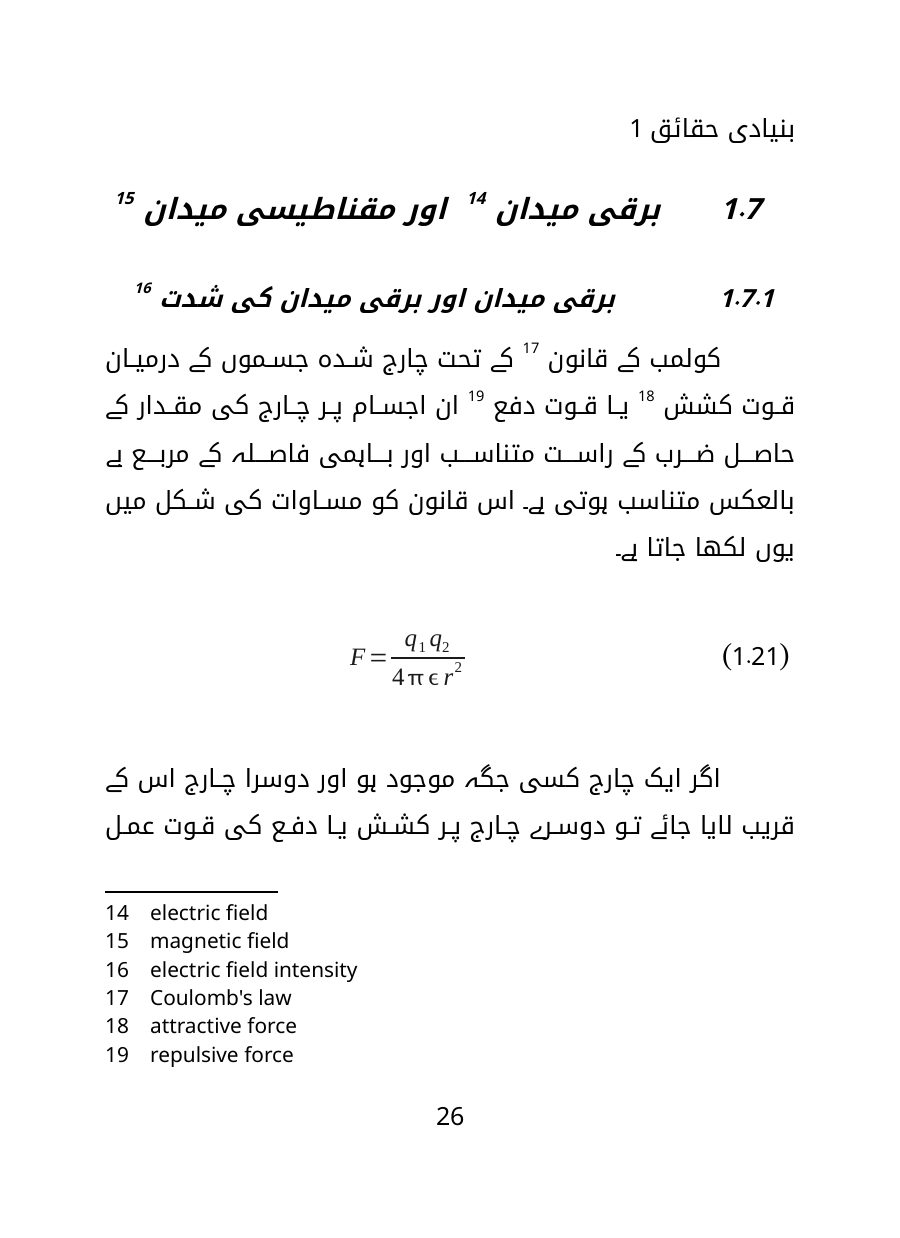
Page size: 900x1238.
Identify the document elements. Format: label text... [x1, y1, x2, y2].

subtitle برقی میدان اور برقی میدان کی شدت [105, 275, 718, 323]
list electric field intensity [105, 955, 795, 983]
text attractive force [105, 1012, 795, 1040]
list electric field [105, 898, 795, 926]
text اگر ایک چارج کسی جگہ موجود ہو اور دوسرا چارج اس کے قریب لایا جائے تو دوسرے چارج پر کشش یا دفع کی قوت عمل کرے گی جس کا تعین کولمب کے قانون سے ہوتا ہے۔ اگر دوسرے چارج کو پہلے چارج سے آہستہ آہستہ دور لے جائیں تو قوت کشش یا دفع کم ہوتی جاتی ہے۔ ایک خاص فاصلے کے بعد یہ قوت عملے طور پر صفر ہو جاتی ہے اور دوسرا چارج پہلے چارج کے حلقہ اثر سے باہر ہو جاتا ہے۔ اس حلقہ کے اندر واقع جگہ کو برقی میدان کہا جاتا ہے۔ برقی میدان کسی ایک چارج کی وجہ سے بھی ہو سکتا ہے اور بہت سے چارجوں کی وجہ سے بھی ہو سکتا ہے۔ لہٰذا برقی میدان کی تعریف یوں کی جاتی ہے۔ کسی چارج کے برقی میدان سے مراد چارج کے اِردگرد وہ جگہ ہے جس میں اس کا برقی اثر محسوس کیا جاتا ہے۔ [105, 755, 795, 850]
subtitle برقی میدان اور مقناطیسی میدان [105, 182, 720, 238]
text Coulomb's law [105, 983, 795, 1012]
list magnetic field [105, 926, 795, 955]
text کولمب کے قانون کے تحت چارج شدہ جسموں کے درمیان قوت کشش یا قوت دفع ان اجسام پر چارج کی مقدار کے حاصل ضرب کے راست متناسب اور باہمی فاصلہ کے مربع بے بالعکس متناسب ہوتی ہے۔ اس قانون کو مساوات کی شکل میں یوں لکھا جاتا ہے۔ [105, 335, 795, 572]
table_header (1.21) [700, 619, 795, 709]
table_header [105, 619, 700, 709]
text repulsive force [105, 1040, 795, 1068]
